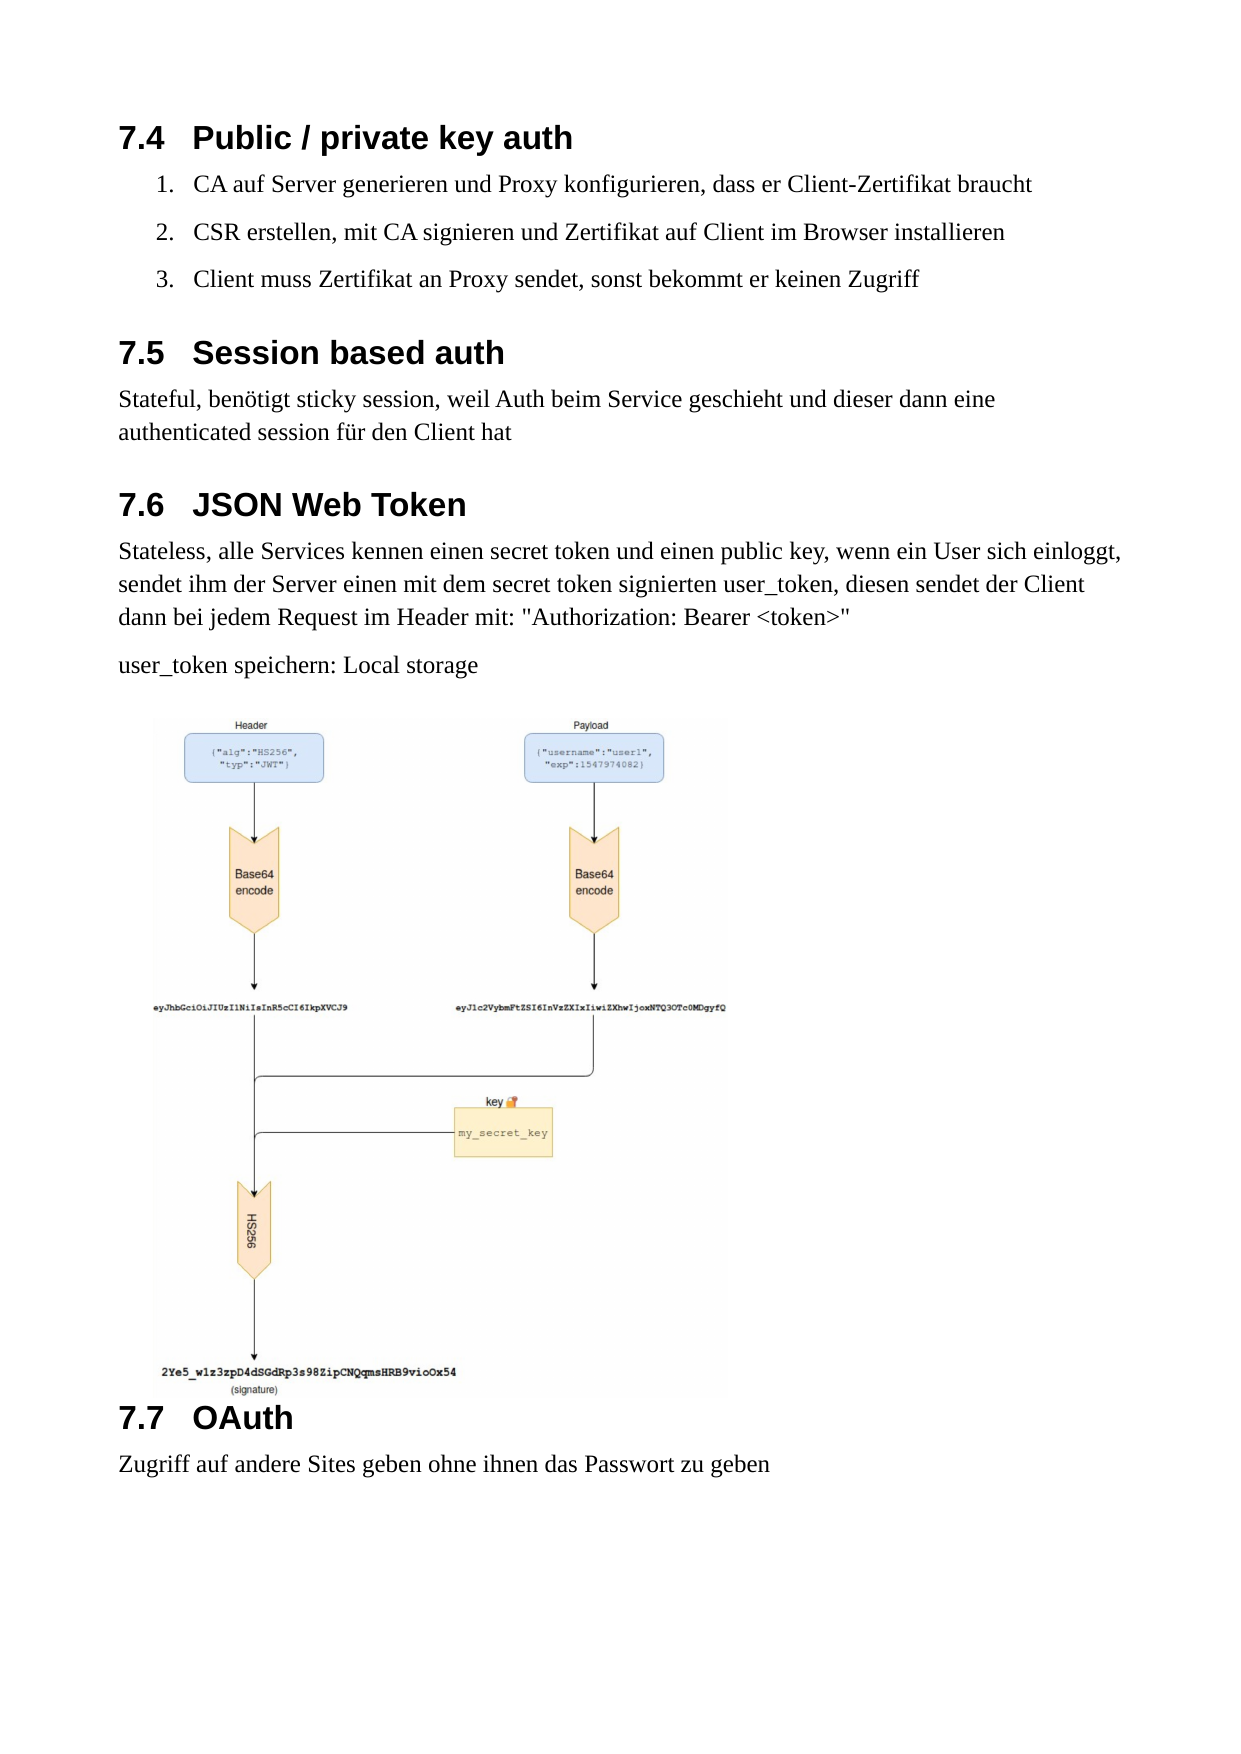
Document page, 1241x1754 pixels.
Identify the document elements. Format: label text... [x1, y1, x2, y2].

text Stateful, benötigt sticky session, weil Auth beim Service geschieht und dieser dann eine authenticated session für den Client hat [118, 384, 1122, 445]
text user_token speichern: Local storage [118, 650, 1122, 678]
list CSR erstellen, mit CA signieren und Zertifikat auf Client im Browser installieren [156, 217, 1122, 245]
picture [152, 718, 728, 1398]
text Zugriff auf andere Sites geben ohne ihnen das Passwort zu geben [118, 1449, 1122, 1477]
subtitle OAuth [118, 718, 1122, 1436]
list CA auf Server generieren und Proxy konfigurieren, dass er Client-Zertifikat braucht [156, 169, 1122, 198]
text Stateless, alle Services kennen einen secret token und einen public key, wenn ein User sich einloggt, sendet ihm der Server einen mit dem secret token signierten user_token, diesen sendet der Client dann bei jedem Request im Header mit: "Authorization: Bearer <token>" [118, 536, 1122, 631]
subtitle Public / private key auth [118, 118, 1122, 157]
subtitle Session based auth [118, 333, 1122, 371]
subtitle JSON Web Token [118, 485, 1122, 523]
list Client muss Zertifikat an Proxy sendet, sonst bekommt er keinen Zugriff [156, 264, 1122, 293]
